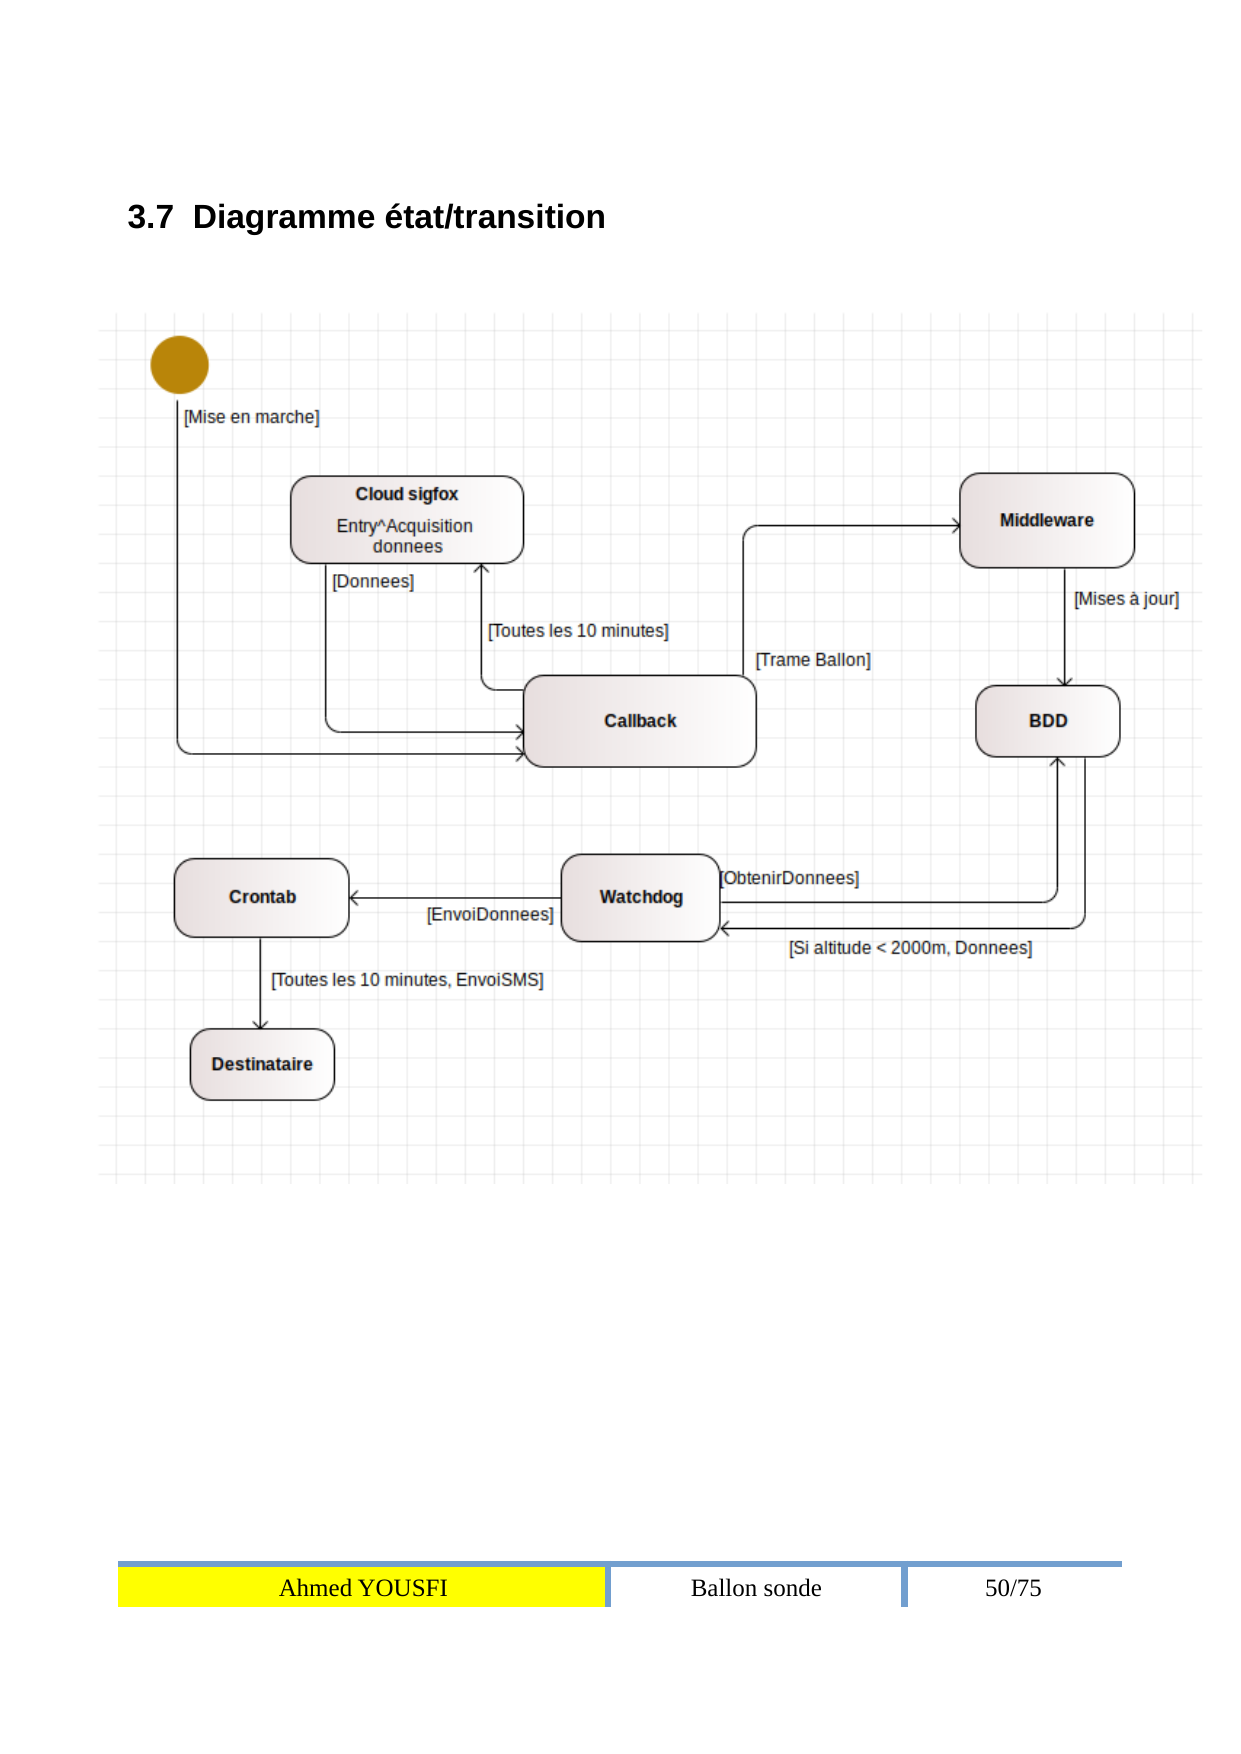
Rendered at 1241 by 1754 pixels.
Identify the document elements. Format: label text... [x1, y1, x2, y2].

picture [91, 304, 1214, 1184]
subtitle Diagramme état/transition [118, 196, 1122, 235]
